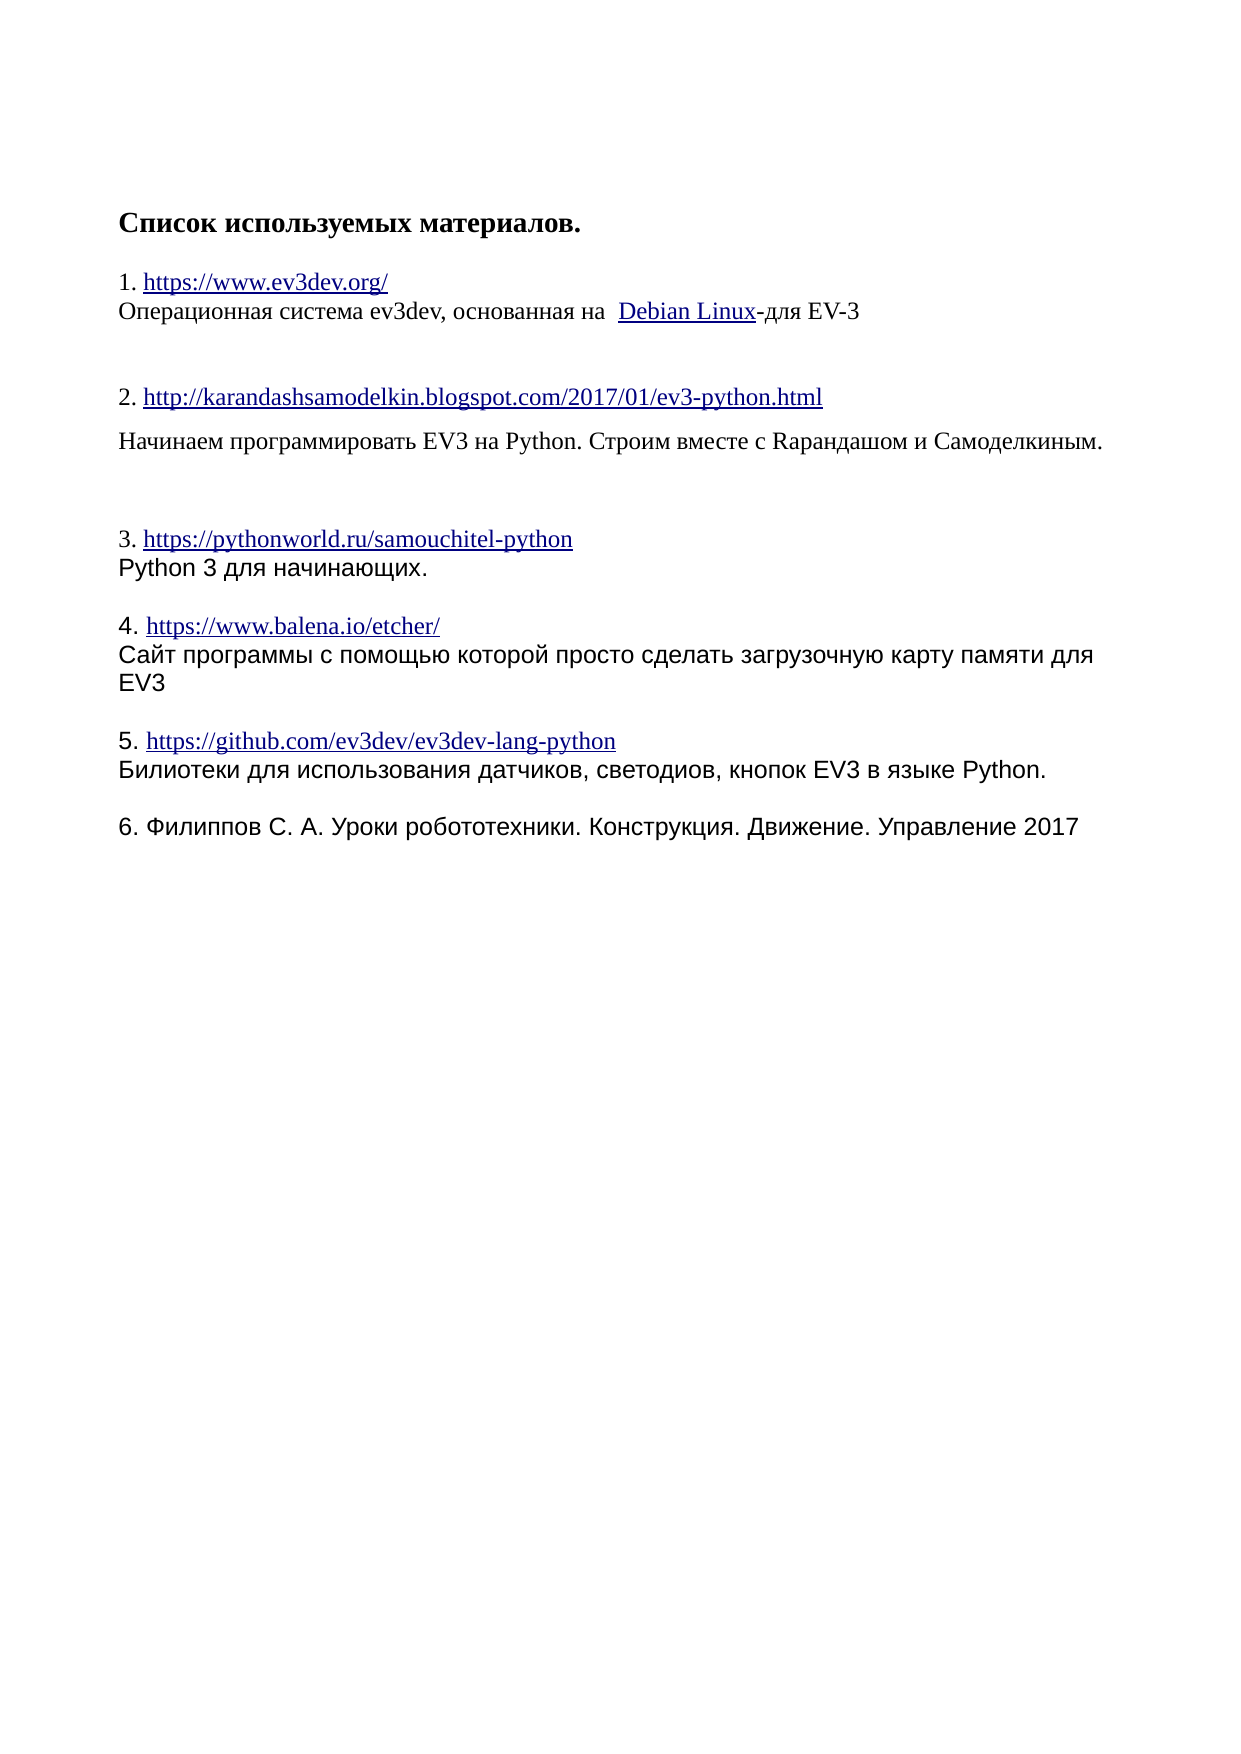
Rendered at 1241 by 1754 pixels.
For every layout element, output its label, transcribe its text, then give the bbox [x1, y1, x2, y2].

text 4. https://www.balena.io/etcher/ [118, 611, 1122, 639]
subtitle Начинаем программировать EV3 на Python. Строим вместе с Rарандашом и Cамоделкиным. [118, 426, 1122, 454]
text 6. Филиппов С. А. Уроки робототехники. Конструкция. Движение. Управление 2017 [118, 812, 1122, 841]
text Билиотеки для использования датчиков, светодиов, кнопок EV3 в языке Python. [118, 755, 1122, 783]
text Список используемых материалов. [118, 176, 1122, 239]
text 1. https://www.ev3dev.org/ [118, 267, 1122, 296]
text 3. https://pythonworld.ru/samouchitel-python [118, 524, 1122, 553]
text Операционная система ev3dev, основанная на Debian Linux-для EV-3 [118, 296, 1122, 325]
text Python 3 для начинающих. [118, 553, 1122, 582]
text 5. https://github.com/ev3dev/ev3dev-lang-python [118, 726, 1122, 755]
text 2. http://karandashsamodelkin.blogspot.com/2017/01/ev3-python.html [118, 382, 1122, 411]
text Сайт программы с помощью которой просто сделать загрузочную карту памяти для EV3 [118, 639, 1122, 697]
